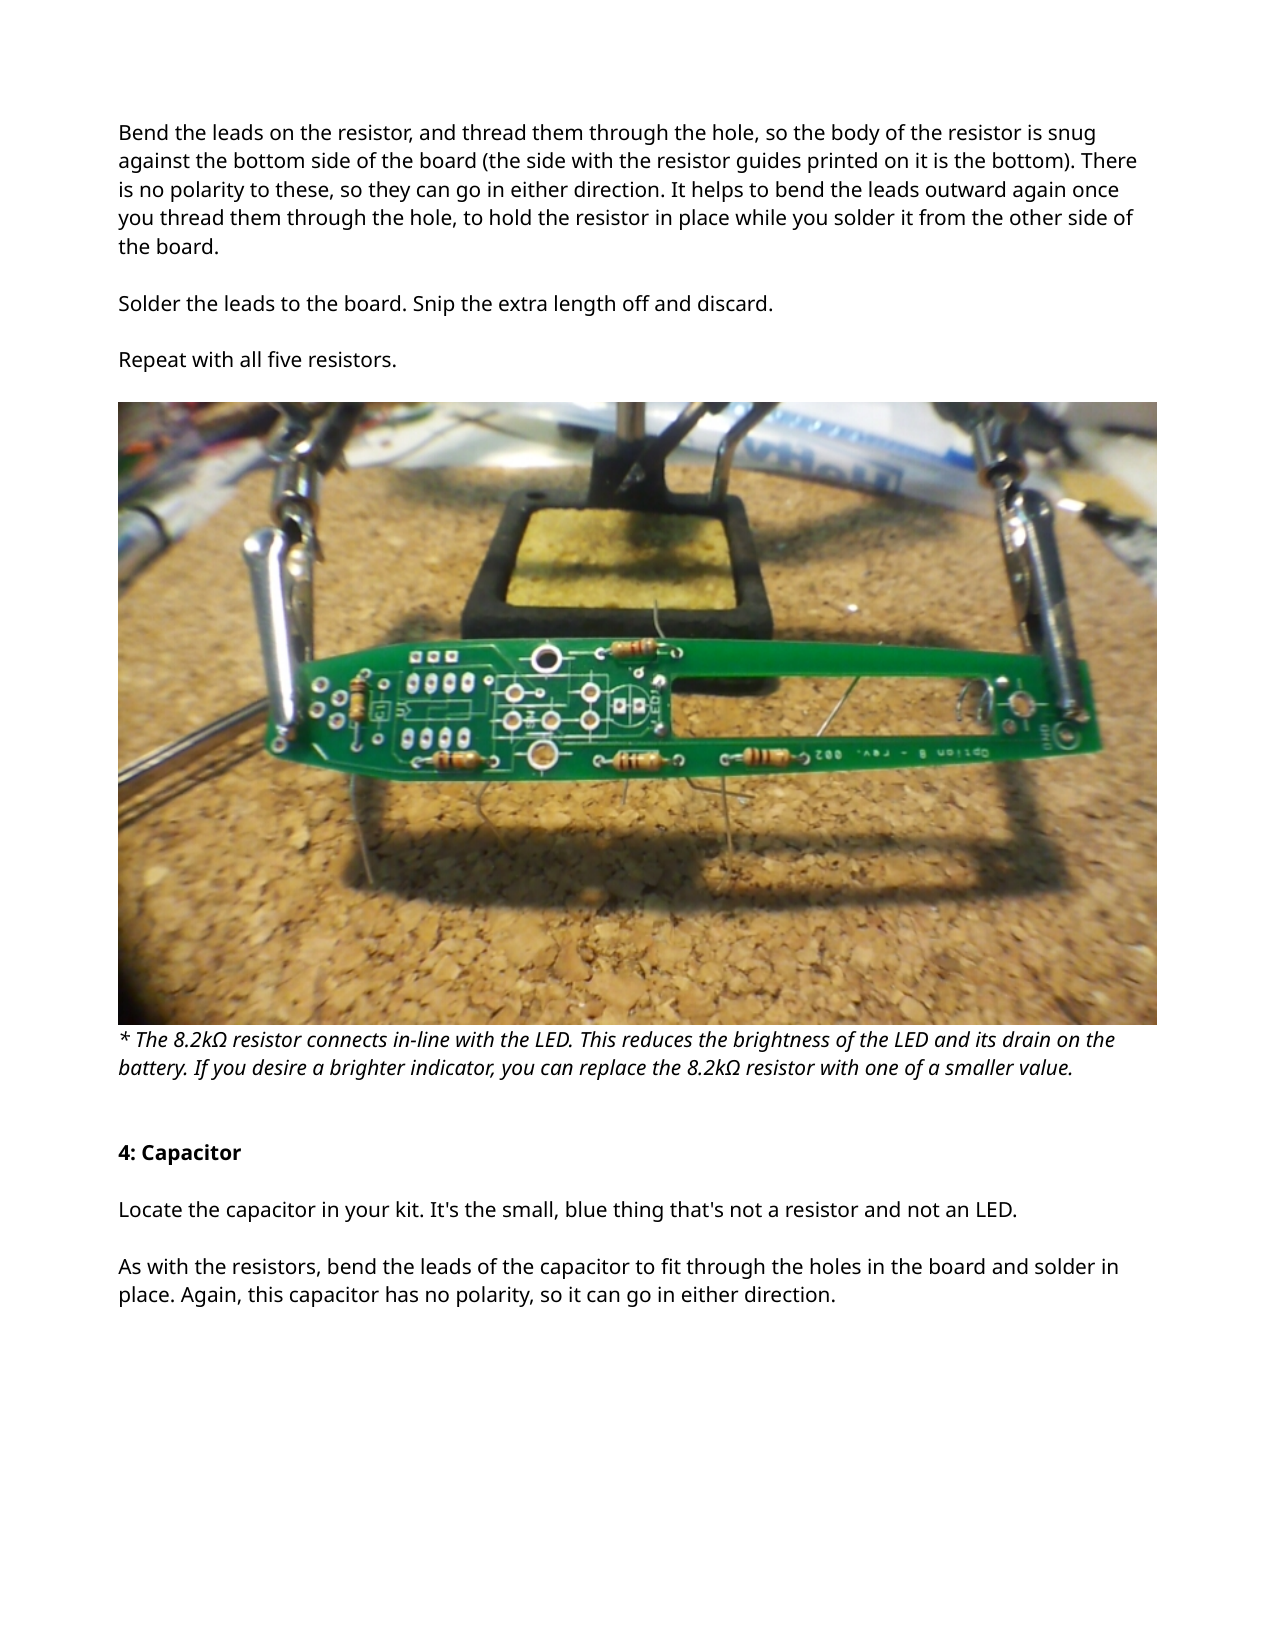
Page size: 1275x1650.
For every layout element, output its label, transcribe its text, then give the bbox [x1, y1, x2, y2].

text Bend the leads on the resistor, and thread them through the hole, so the body of the resistor is snug against the bottom side of the board (the side with the resistor guides printed on it is the bottom). There is no polarity to these, so they can go in either direction. It helps to bend the leads outward again once you thread them through the hole, to hold the resistor in place while you solder it from the other side of the board. [118, 118, 1157, 260]
text Solder the leads to the board. Snip the extra length off and discard. [118, 289, 1157, 317]
text Repeat with all five resistors. [118, 346, 1157, 374]
picture [118, 402, 1157, 1025]
text Locate the capacitor in your kit. It's the small, blue thing that's not a resistor and not an LED. [118, 1195, 1157, 1224]
text As with the resistors, bend the leads of the capacitor to fit through the holes in the board and solder in place. Again, this capacitor has no polarity, so it can go in either direction. [118, 1252, 1157, 1309]
text * The 8.2kΩ resistor connects in-line with the LED. This reduces the brightness of the LED and its drain on the battery. If you desire a brighter indicator, you can replace the 8.2kΩ resistor with one of a smaller value. [118, 1025, 1157, 1082]
text 4: Capacitor [118, 1138, 1157, 1167]
